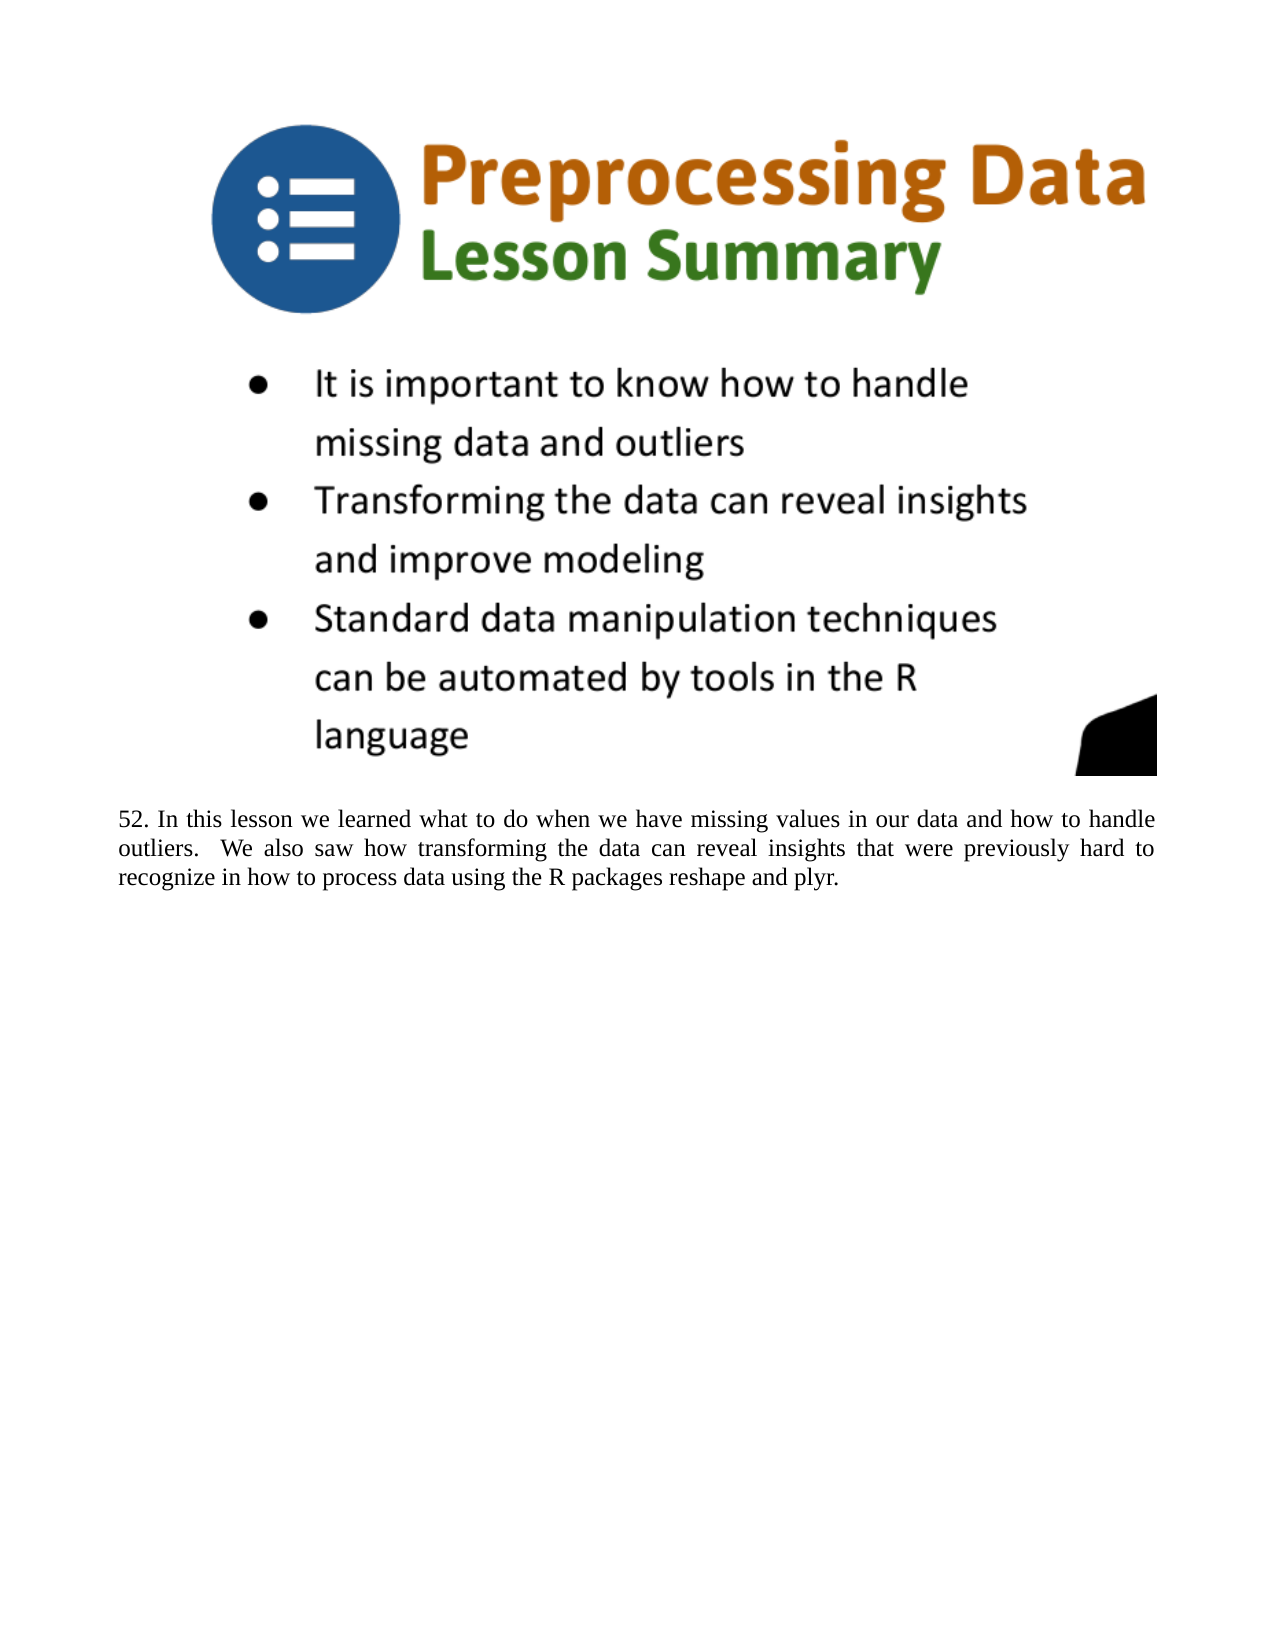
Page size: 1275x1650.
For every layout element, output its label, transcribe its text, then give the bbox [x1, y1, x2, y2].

text 52. In this lesson we learned what to do when we have missing values in our data and how to handle outliers. We also saw how transforming the data can reveal insights that were previously hard to recognize in how to process data using the R packages reshape and plyr. [118, 804, 1157, 890]
picture [118, 118, 1157, 776]
